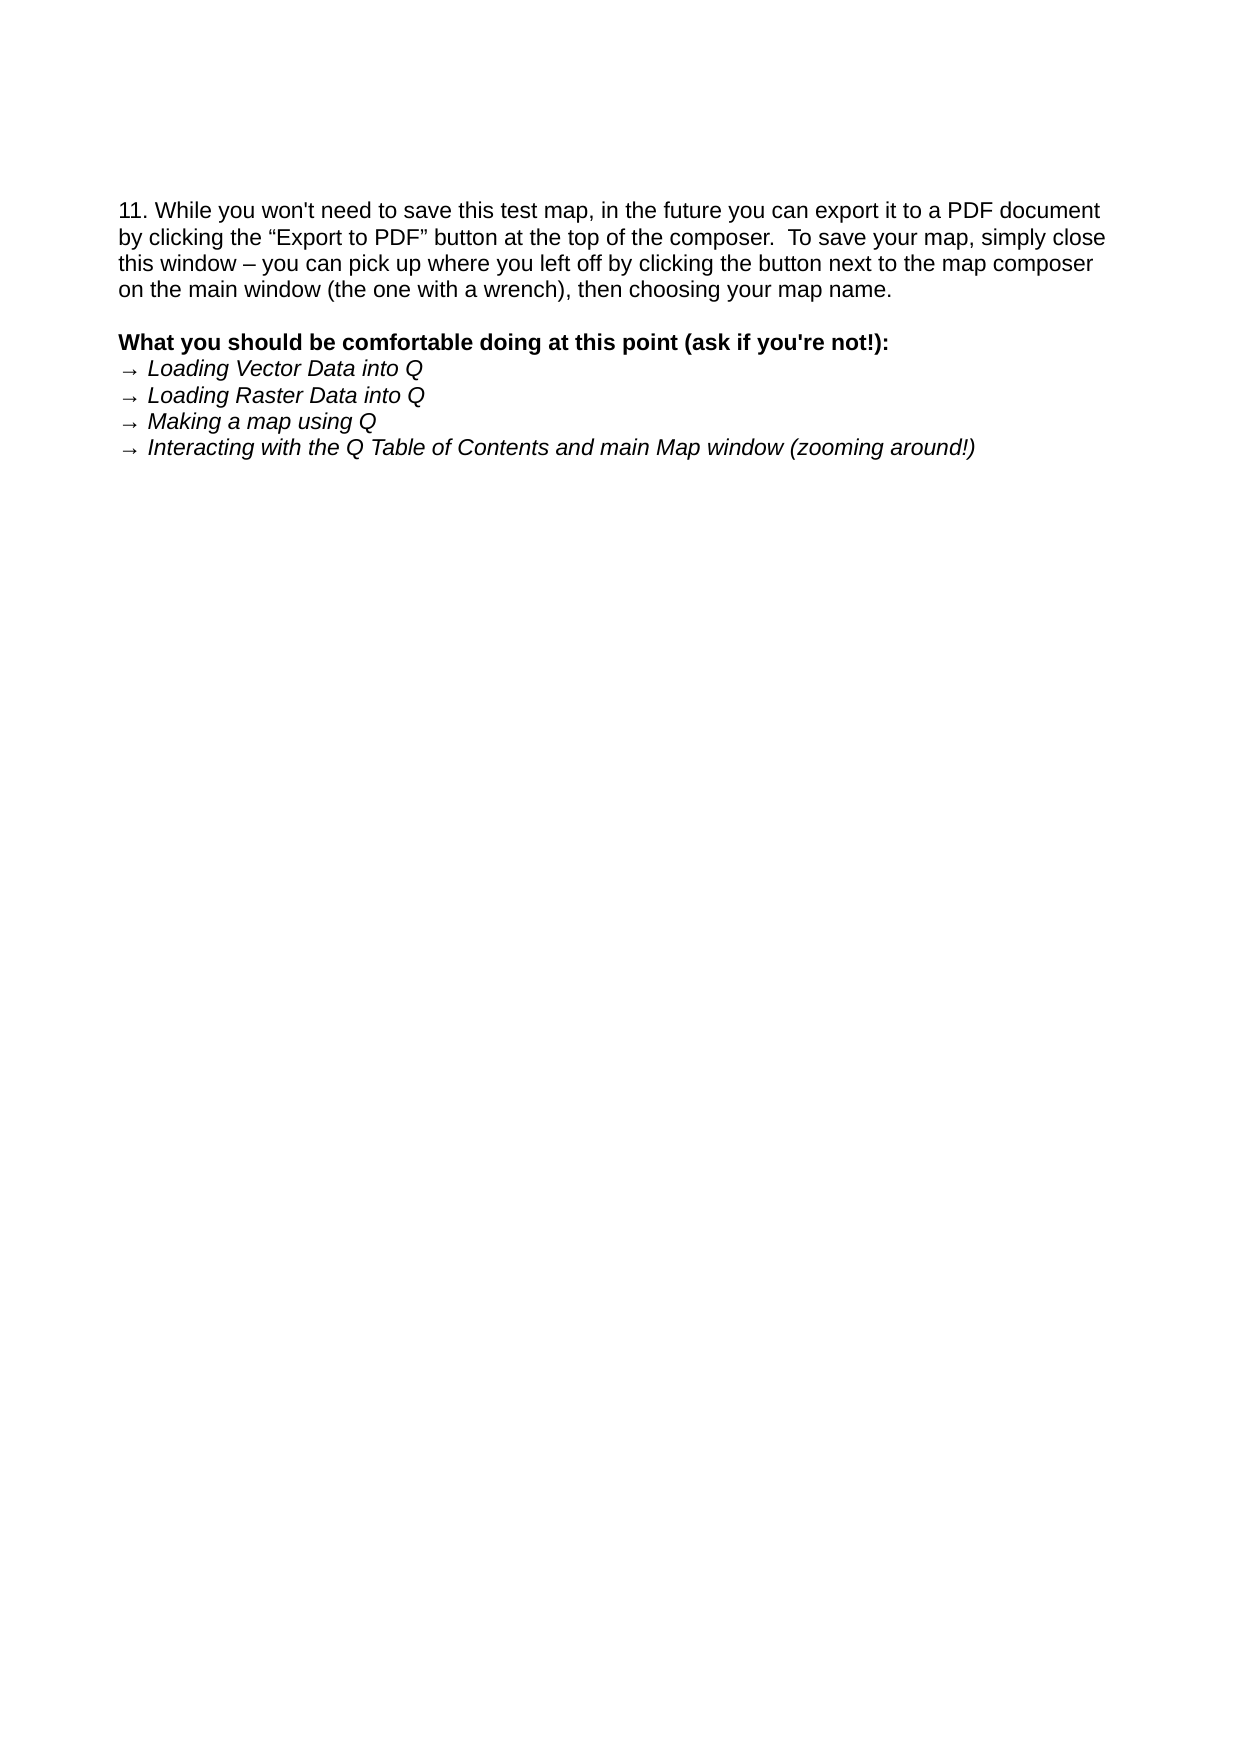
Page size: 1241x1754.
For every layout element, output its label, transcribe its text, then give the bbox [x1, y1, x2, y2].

text 11. While you won't need to save this test map, in the future you can export it to a PDF document by clicking the “Export to PDF” button at the top of the composer. To save your map, simply close this window – you can pick up where you left off by clicking the button next to the map composer on the main window (the one with a wrench), then choosing your map name. [118, 197, 1122, 303]
text → Loading Vector Data into Q [118, 355, 1122, 382]
text → Interacting with the Q Table of Contents and main Map window (zooming around!) [118, 434, 1122, 461]
text → Making a map using Q [118, 408, 1122, 434]
text What you should be comfortable doing at this point (ask if you're not!): [118, 329, 1122, 355]
text → Loading Raster Data into Q [118, 382, 1122, 408]
